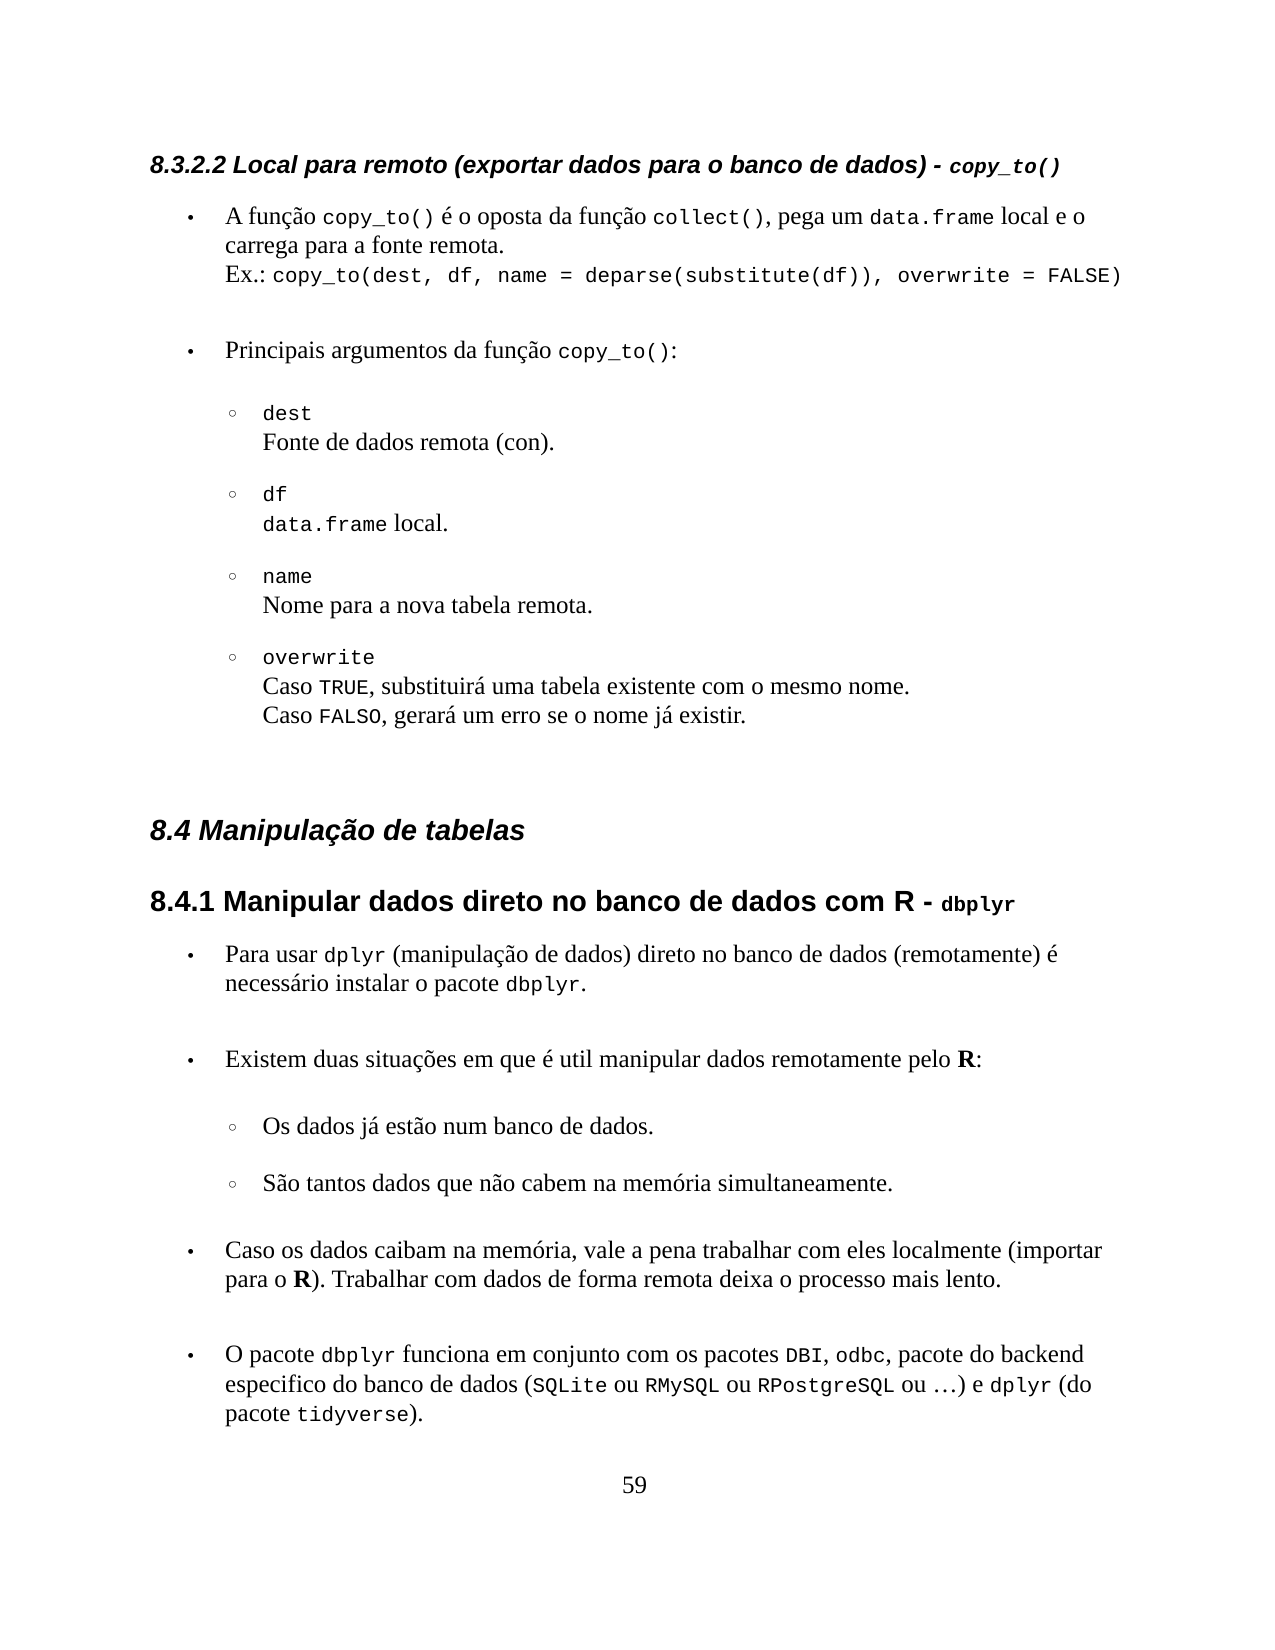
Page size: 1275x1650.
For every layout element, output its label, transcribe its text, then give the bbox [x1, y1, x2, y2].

subtitle 8.4 Manipulação de tabelas [150, 812, 1125, 846]
list São tantos dados que não cabem na memória simultaneamente. [225, 1168, 1125, 1226]
list name Nome para a nova tabela remota. [225, 566, 1125, 647]
subtitle 8.4.1 Manipular dados direto no banco de dados com R - dbplyr [150, 883, 1125, 917]
list Principais argumentos da função copy_to(): [187, 336, 1125, 394]
list A função copy_to() é o oposta da função collect(), pega um data.frame local e o carrega para a fonte remota. Ex.: copy_to(dest, df, name = deparse(substitute(df)), overwrite = FALSE) [187, 201, 1125, 318]
list df data.frame local. [225, 484, 1125, 566]
list Existem duas situações em que é util manipular dados remotamente pelo R: [187, 1044, 1125, 1102]
list overwrite Caso TRUE, substituirá uma tabela existente com o mesmo nome. Caso FALSO, gerará um erro se o nome já existir. [225, 647, 1125, 759]
list O pacote dbplyr funciona em conjunto com os pacotes DBI, odbc, pacote do backend especifico do banco de dados (SQLite ou RMySQL ou RPostgreSQL ou …) e dplyr (do pacote tidyverse). [187, 1339, 1125, 1428]
list Caso os dados caibam na memória, vale a pena trabalhar com eles localmente (importar para o R). Trabalhar com dados de forma remota deixa o processo mais lento. [187, 1235, 1125, 1321]
list Para usar dplyr (manipulação de dados) direto no banco de dados (remotamente) é necessário instalar o pacote dbplyr. [187, 939, 1125, 1027]
subtitle 8.3.2.2 Local para remoto (exportar dados para o banco de dados) - copy_to() [150, 150, 1125, 179]
list Os dados já estão num banco de dados. [225, 1111, 1125, 1168]
list dest Fonte de dados remota (con). [225, 403, 1125, 484]
